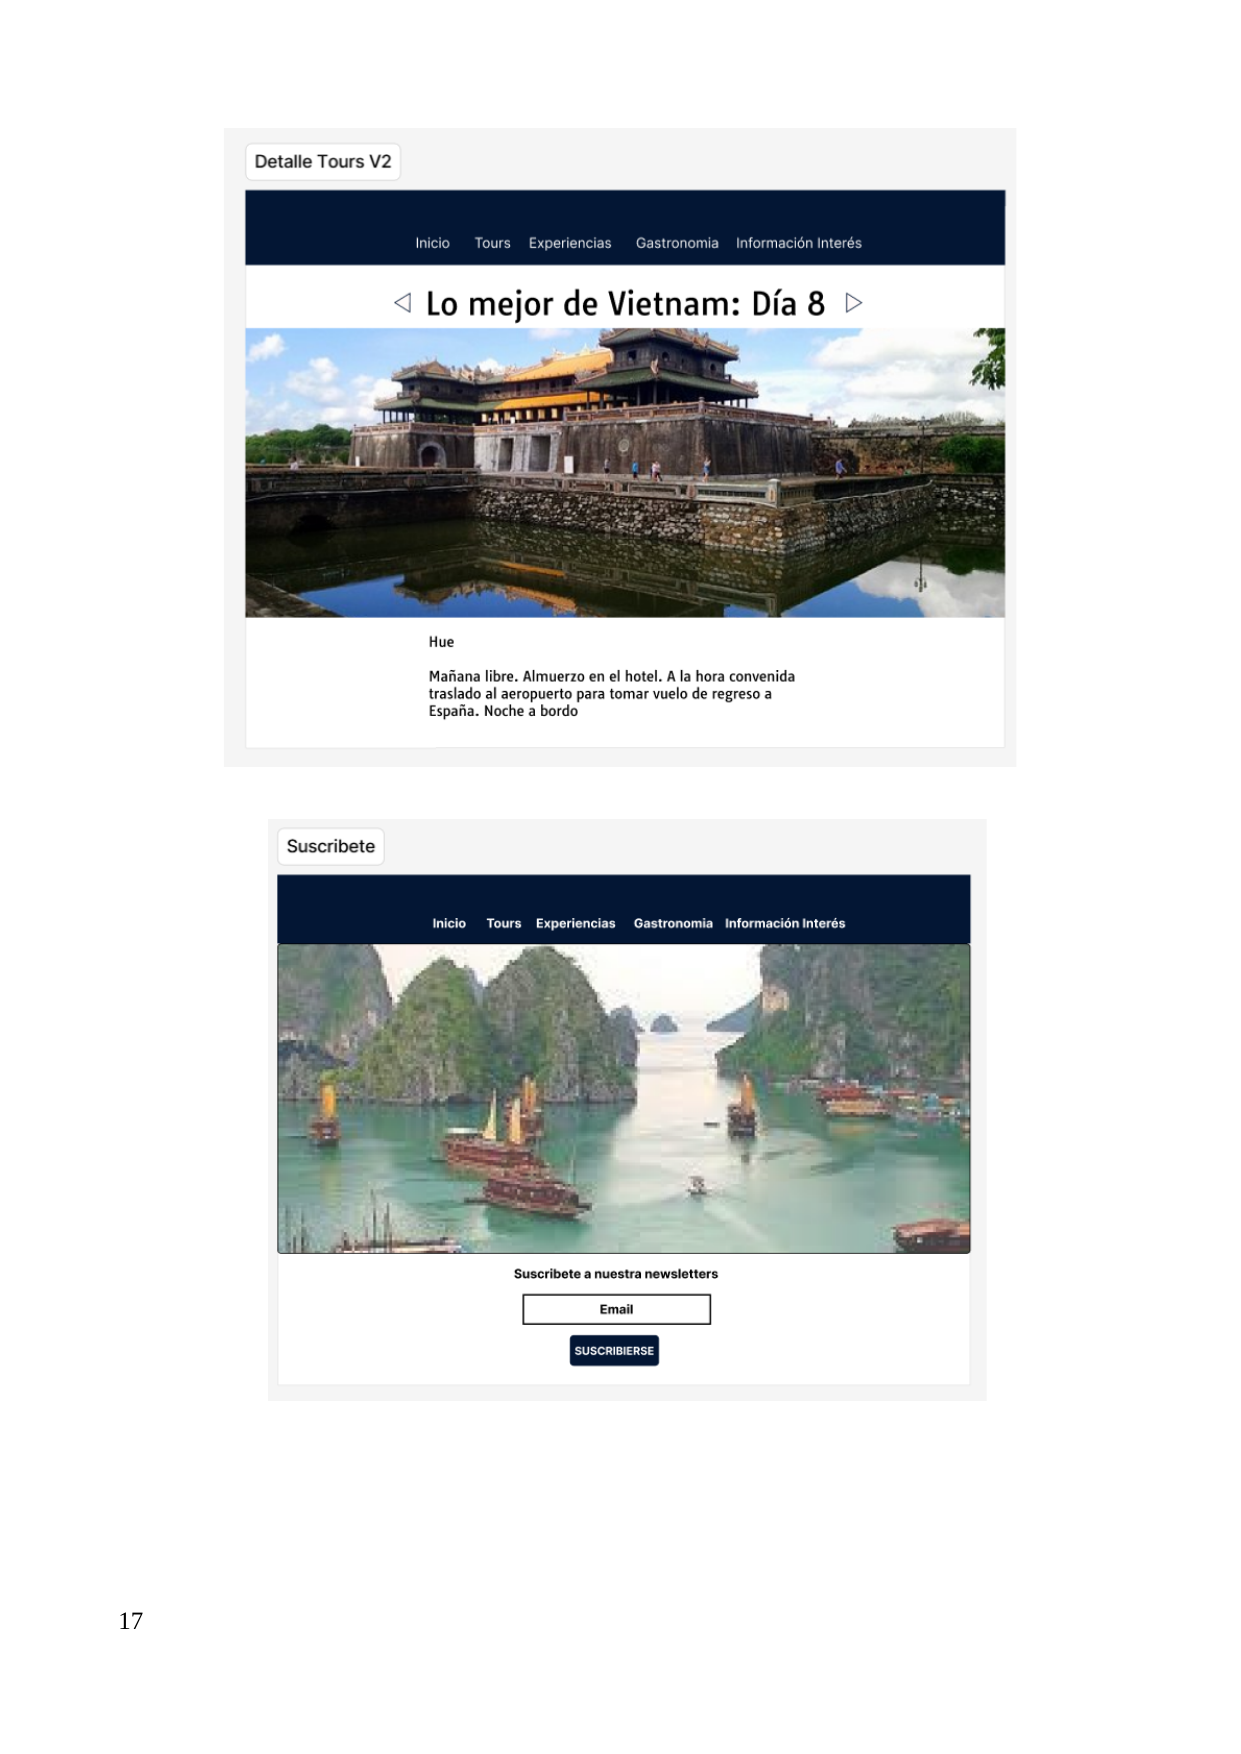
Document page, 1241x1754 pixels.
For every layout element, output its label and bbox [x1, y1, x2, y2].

picture [223, 128, 1017, 767]
picture [268, 819, 987, 1401]
